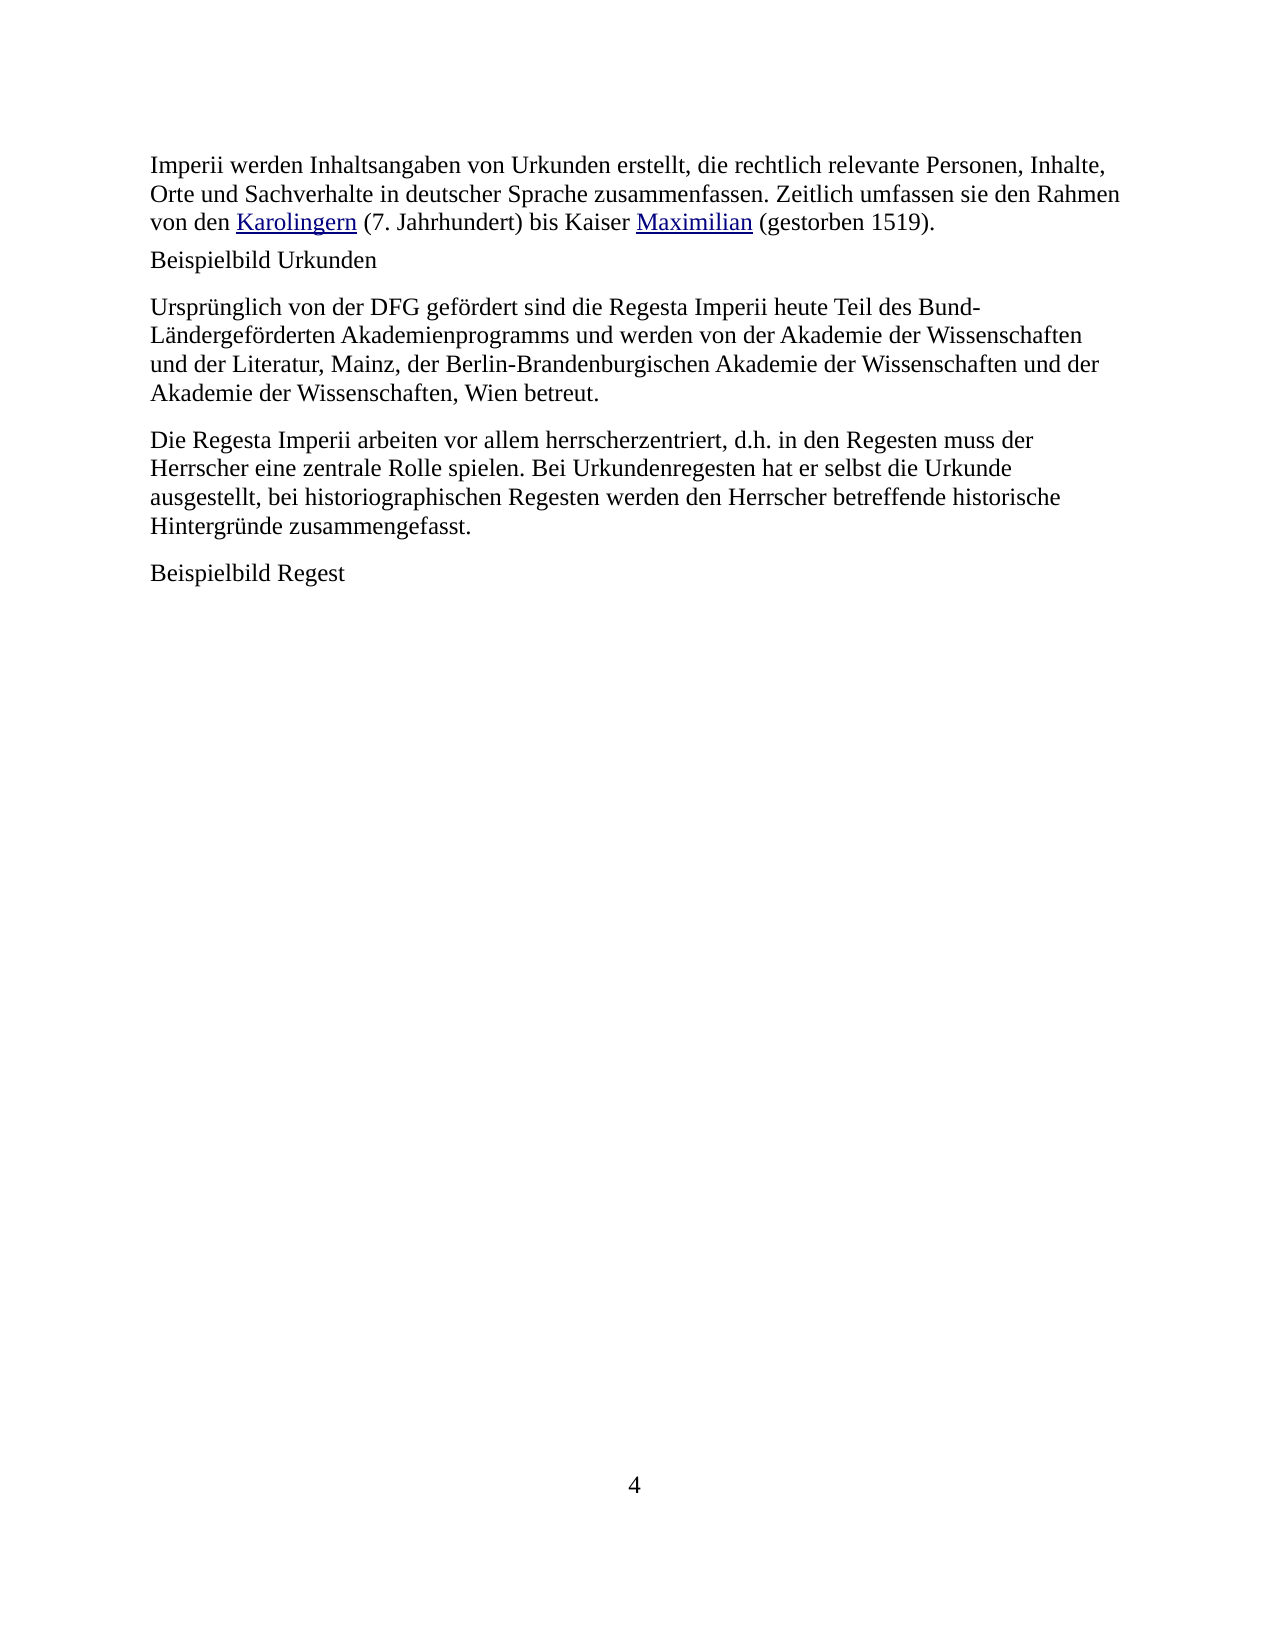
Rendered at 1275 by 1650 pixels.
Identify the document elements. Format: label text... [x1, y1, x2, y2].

text Beispielbild Urkunden [150, 245, 1125, 274]
text Beispielbild Regest [150, 558, 1125, 586]
text Die Regesta Imperii arbeiten vor allem herrscherzentriert, d.h. in den Regesten muss der Herrscher eine zentrale Rolle spielen. Bei Urkundenregesten hat er selbst die Urkunde ausgestellt, bei historiographischen Regesten werden den Herrscher betreffende historische Hintergründe zusammengefasst. [150, 425, 1125, 540]
text Ursprünglich von der DFG gefördert sind die Regesta Imperii heute Teil des Bund-Ländergeförderten Akademienprogramms und werden von der Akademie der Wissenschaften und der Literatur, Mainz, der Berlin-Brandenburgischen Akademie der Wissenschaften und der Akademie der Wissenschaften, Wien betreut. [150, 292, 1125, 407]
text Imperii werden Inhaltsangaben von Urkunden erstellt, die rechtlich relevante Personen, Inhalte, Orte und Sachverhalte in deutscher Sprache zusammenfassen. Zeitlich umfassen sie den Rahmen von den Karolingern (7. Jahrhundert) bis Kaiser Maximilian (gestorben 1519). [150, 150, 1125, 236]
